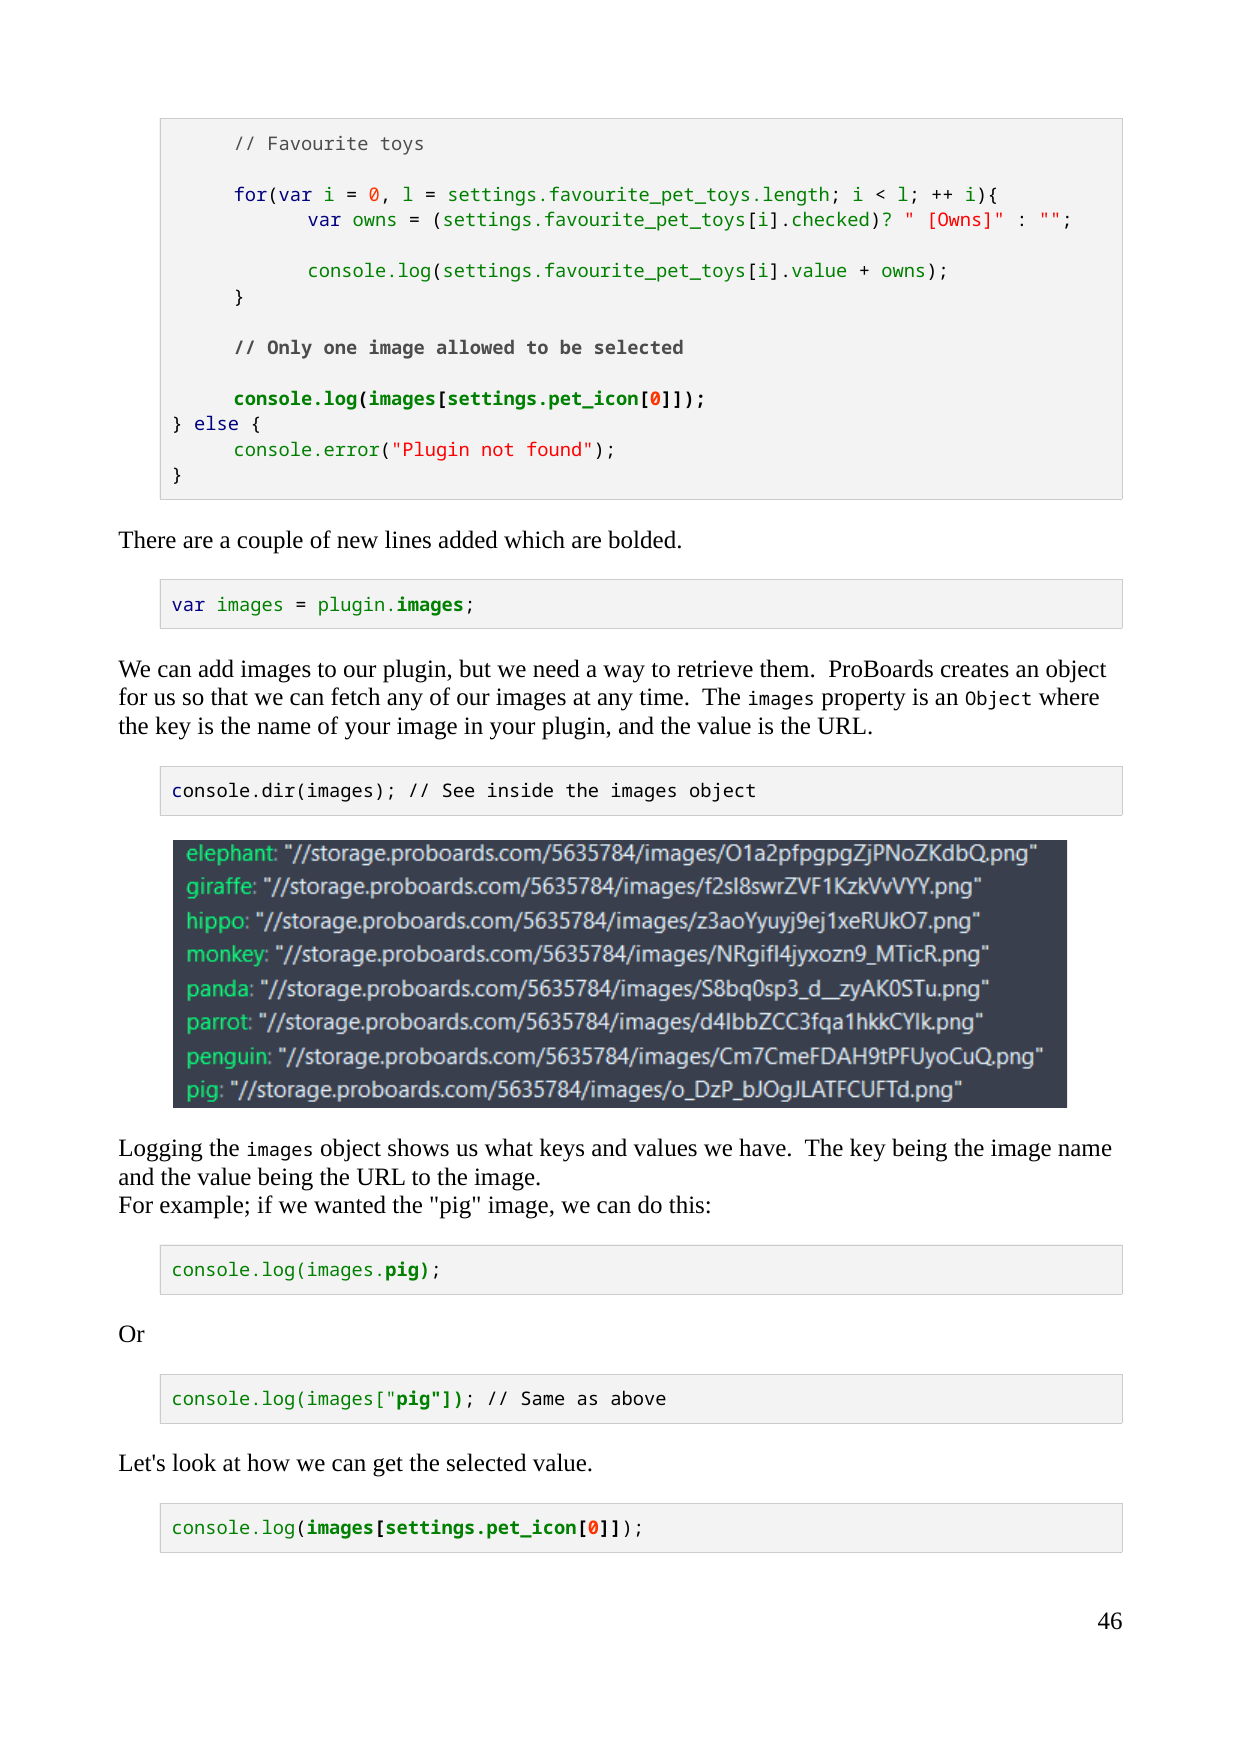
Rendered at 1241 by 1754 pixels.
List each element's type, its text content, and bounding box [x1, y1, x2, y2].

text Logging the images object shows us what keys and values we have. The key being the image name and the value being the URL to the image. [118, 1133, 1122, 1190]
text console.log(settings.favourite_pet_toys[i].value + owns); [161, 246, 1122, 271]
text console.dir(images); // See inside the images object [161, 767, 1122, 815]
text We can add images to our plugin, but we need a way to retrieve them. ProBoards creates an object for us so that we can fetch any of our images at any time. The images property is an Object where the key is the name of your image in your plugin, and the value is the URL. [118, 654, 1122, 740]
text } [161, 271, 1122, 297]
text console.log(images[settings.pet_icon[0]]); [161, 373, 1122, 399]
text var images = plugin.images; [161, 580, 1122, 628]
text console.log(images[settings.pet_icon[0]]); [161, 1504, 1122, 1552]
text There are a couple of new lines added which are bolded. [118, 525, 1122, 553]
text // Only one image allowed to be selected [161, 322, 1122, 348]
picture [173, 840, 1068, 1108]
text Or [118, 1319, 1122, 1348]
text console.error("Plugin not found"); [161, 424, 1122, 450]
text Let's look at how we can get the selected value. [118, 1448, 1122, 1477]
text console.log(images.pig); [161, 1246, 1122, 1294]
text // Favourite toys [161, 119, 1122, 144]
text For example; if we wanted the "pig" image, we can do this: [118, 1190, 1122, 1219]
text } [161, 450, 1122, 499]
text console.log(images["pig"]); // Same as above [161, 1375, 1122, 1423]
text for(var i = 0, l = settings.favourite_pet_toys.length; i < l; ++ i){ [161, 169, 1122, 195]
text var owns = (settings.favourite_pet_toys[i].checked)? " [Owns]" : ""; [161, 195, 1122, 220]
text } else { [161, 399, 1122, 424]
